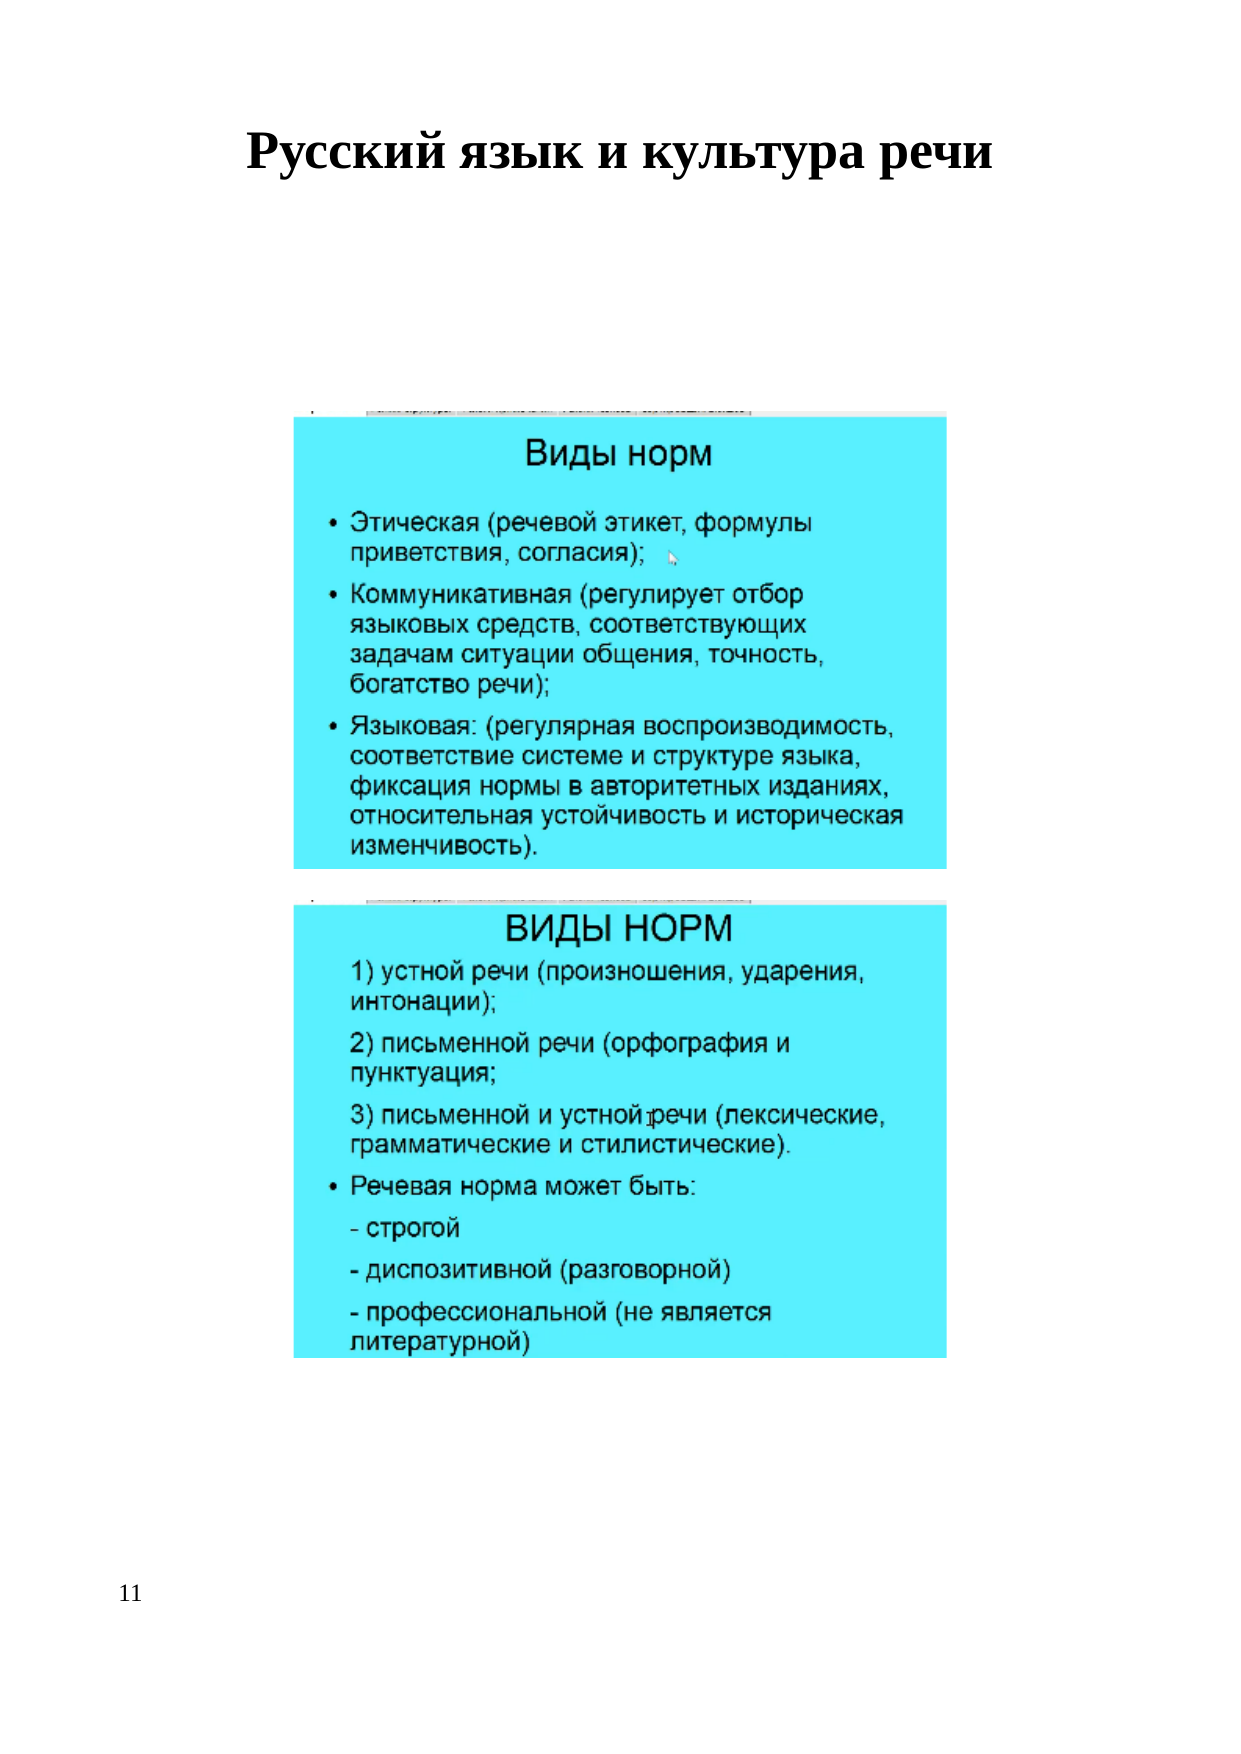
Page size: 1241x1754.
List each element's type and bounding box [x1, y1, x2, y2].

picture [293, 900, 947, 1358]
picture [293, 411, 947, 869]
